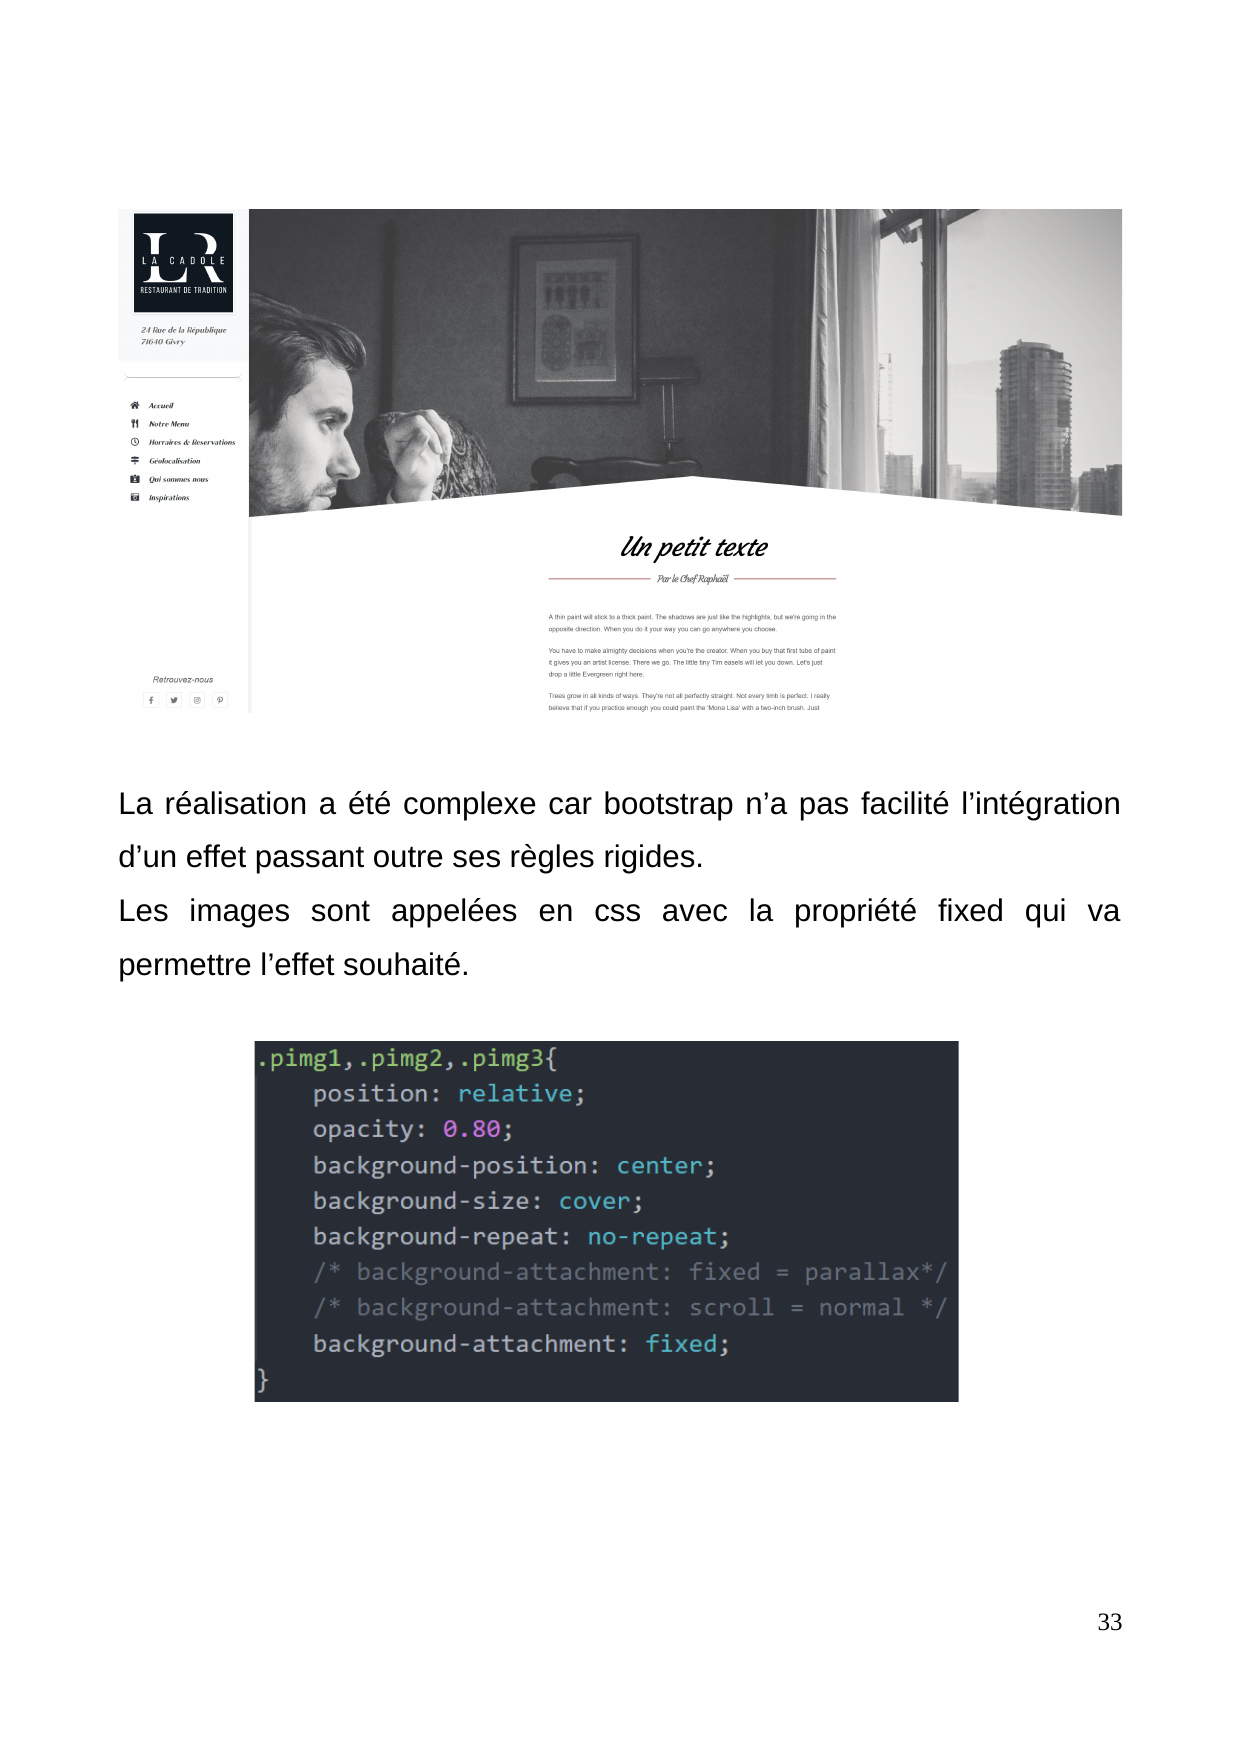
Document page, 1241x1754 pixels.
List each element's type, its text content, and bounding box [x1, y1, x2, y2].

picture [254, 1041, 959, 1402]
picture [118, 209, 1123, 713]
text La réalisation a été complexe car bootstrap n’a pas facilité l’intégration d’un effet passant outre ses règles rigides. [118, 785, 1122, 874]
text Les images sont appelées en css avec la propriété fixed qui va permettre l’effet souhaité. [118, 892, 1122, 982]
